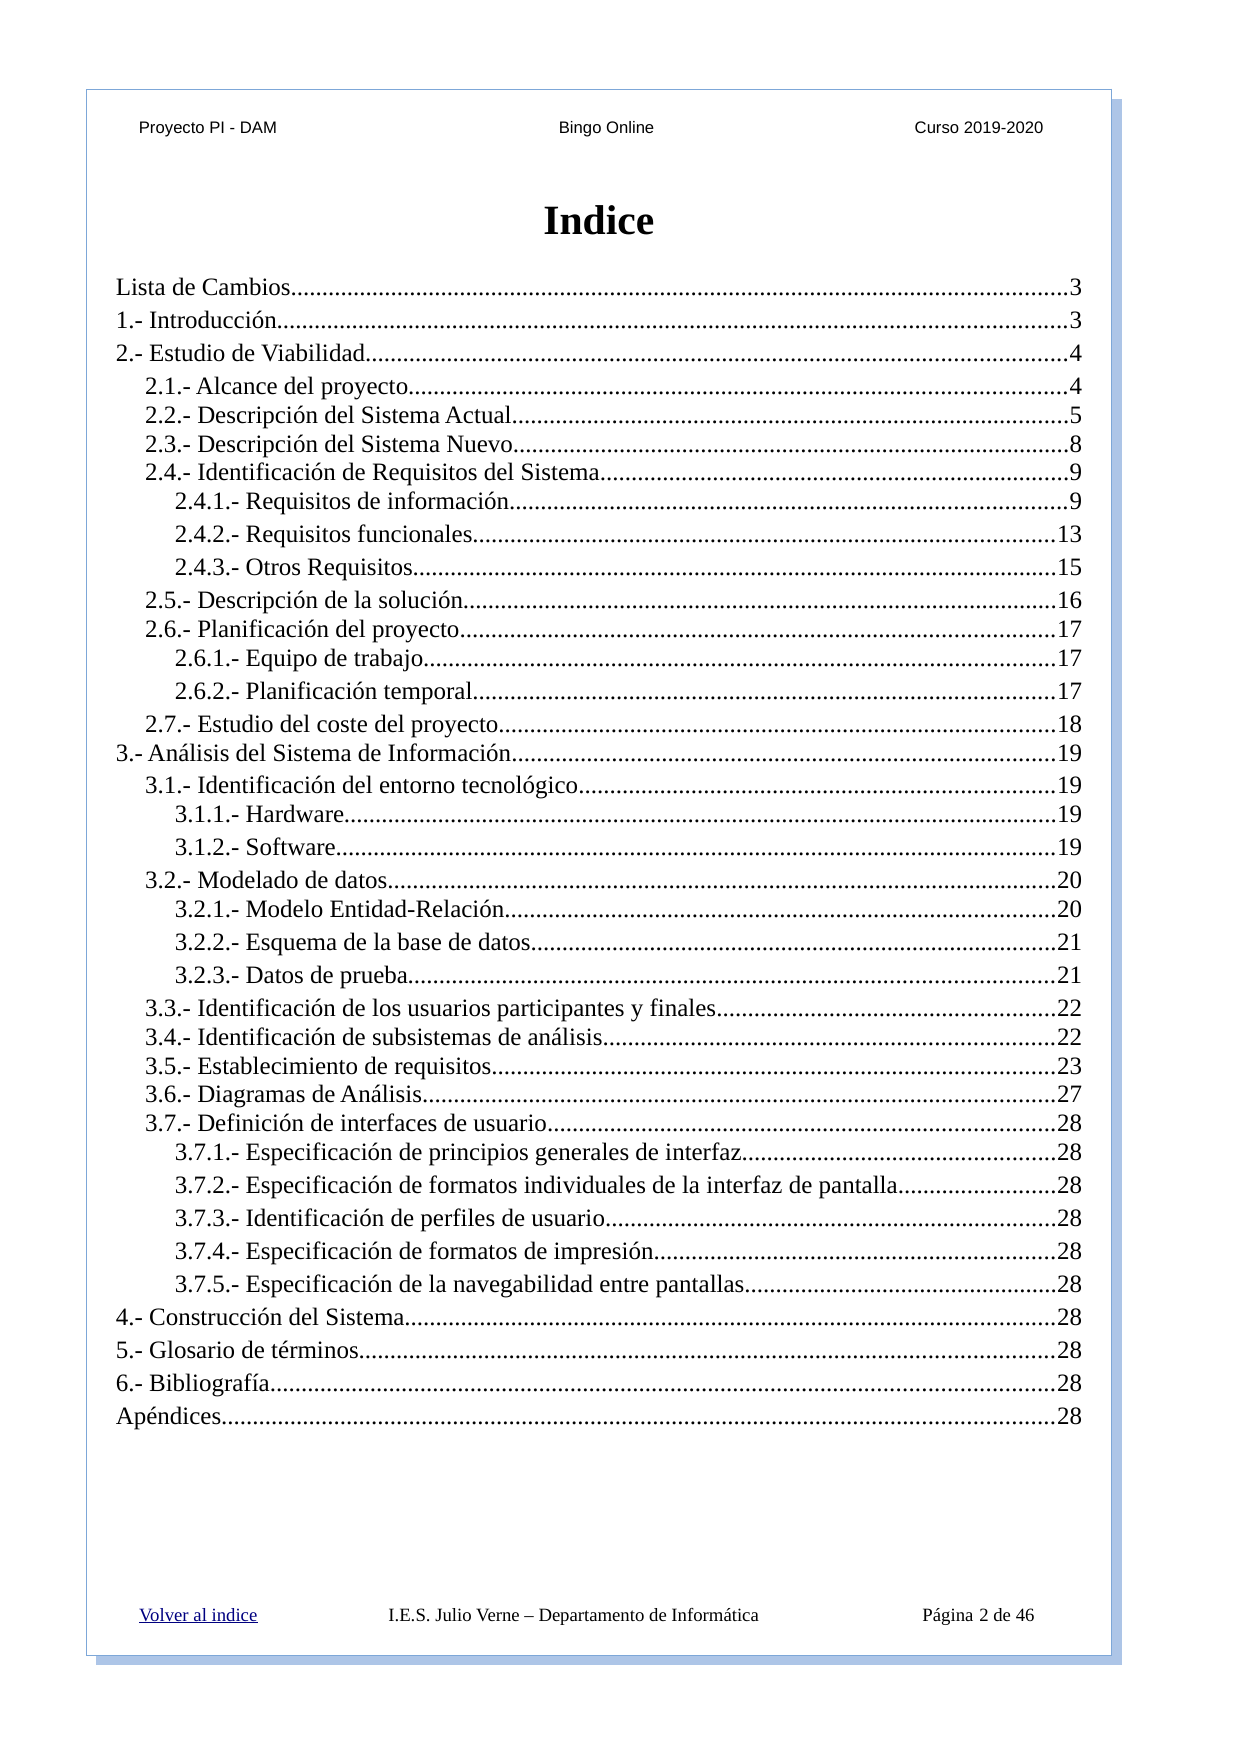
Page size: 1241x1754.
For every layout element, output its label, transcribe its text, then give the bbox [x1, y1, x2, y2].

text 2.1.- Alcance del proyecto 4 [145, 371, 1082, 400]
text 3.4.- Identificación de subsistemas de análisis 22 [145, 1022, 1082, 1051]
text 2.2.- Descripción del Sistema Actual 5 [145, 400, 1082, 429]
text 3.- Análisis del Sistema de Información 19 [116, 738, 1082, 766]
text 4.- Construcción del Sistema 28 [116, 1302, 1082, 1331]
text 3.2.3.- Datos de prueba 21 [174, 960, 1082, 989]
text 2.5.- Descripción de la solución 16 [145, 585, 1082, 614]
text 5.- Glosario de términos 28 [116, 1335, 1082, 1364]
text 2.6.- Planificación del proyecto 17 [145, 614, 1082, 643]
text Apéndices 28 [116, 1401, 1082, 1430]
text Lista de Cambios 3 [116, 272, 1082, 301]
text 3.7.5.- Especificación de la navegabilidad entre pantallas 28 [174, 1269, 1082, 1298]
text 3.1.2.- Software 19 [174, 832, 1082, 861]
text 6.- Bibliografía 28 [116, 1368, 1082, 1397]
text 3.2.- Modelado de datos 20 [145, 865, 1082, 894]
text 2.3.- Descripción del Sistema Nuevo 8 [145, 429, 1082, 457]
text 2.4.3.- Otros Requisitos 15 [174, 552, 1082, 581]
text 3.7.4.- Especificación de formatos de impresión 28 [174, 1236, 1082, 1265]
text 2.4.1.- Requisitos de información 9 [174, 486, 1082, 515]
text 3.2.2.- Esquema de la base de datos 21 [174, 927, 1082, 956]
text 3.6.- Diagramas de Análisis 27 [145, 1079, 1082, 1108]
text 2.6.2.- Planificación temporal 17 [174, 676, 1082, 704]
text 3.1.1.- Hardware 19 [174, 799, 1082, 828]
text 3.7.2.- Especificación de formatos individuales de la interfaz de pantalla 28 [174, 1170, 1082, 1199]
text 2.7.- Estudio del coste del proyecto 18 [145, 709, 1082, 738]
text 1.- Introducción 3 [116, 305, 1082, 334]
text 3.7.3.- Identificación de perfiles de usuario 28 [174, 1203, 1082, 1232]
text 3.3.- Identificación de los usuarios participantes y finales 22 [145, 993, 1082, 1022]
text 2.4.2.- Requisitos funcionales. 13 [174, 519, 1082, 548]
text 3.2.1.- Modelo Entidad-Relación 20 [174, 894, 1082, 923]
text 3.5.- Establecimiento de requisitos 23 [145, 1051, 1082, 1079]
text 3.7.1.- Especificación de principios generales de interfaz 28 [174, 1137, 1082, 1166]
text 3.7.- Definición de interfaces de usuario 28 [145, 1108, 1082, 1137]
text Indice [116, 196, 1082, 243]
text 2.4.- Identificación de Requisitos del Sistema 9 [145, 457, 1082, 486]
text 2.- Estudio de Viabilidad 4 [116, 338, 1082, 367]
text 2.6.1.- Equipo de trabajo 17 [174, 643, 1082, 672]
text 3.1.- Identificación del entorno tecnológico 19 [145, 771, 1082, 799]
